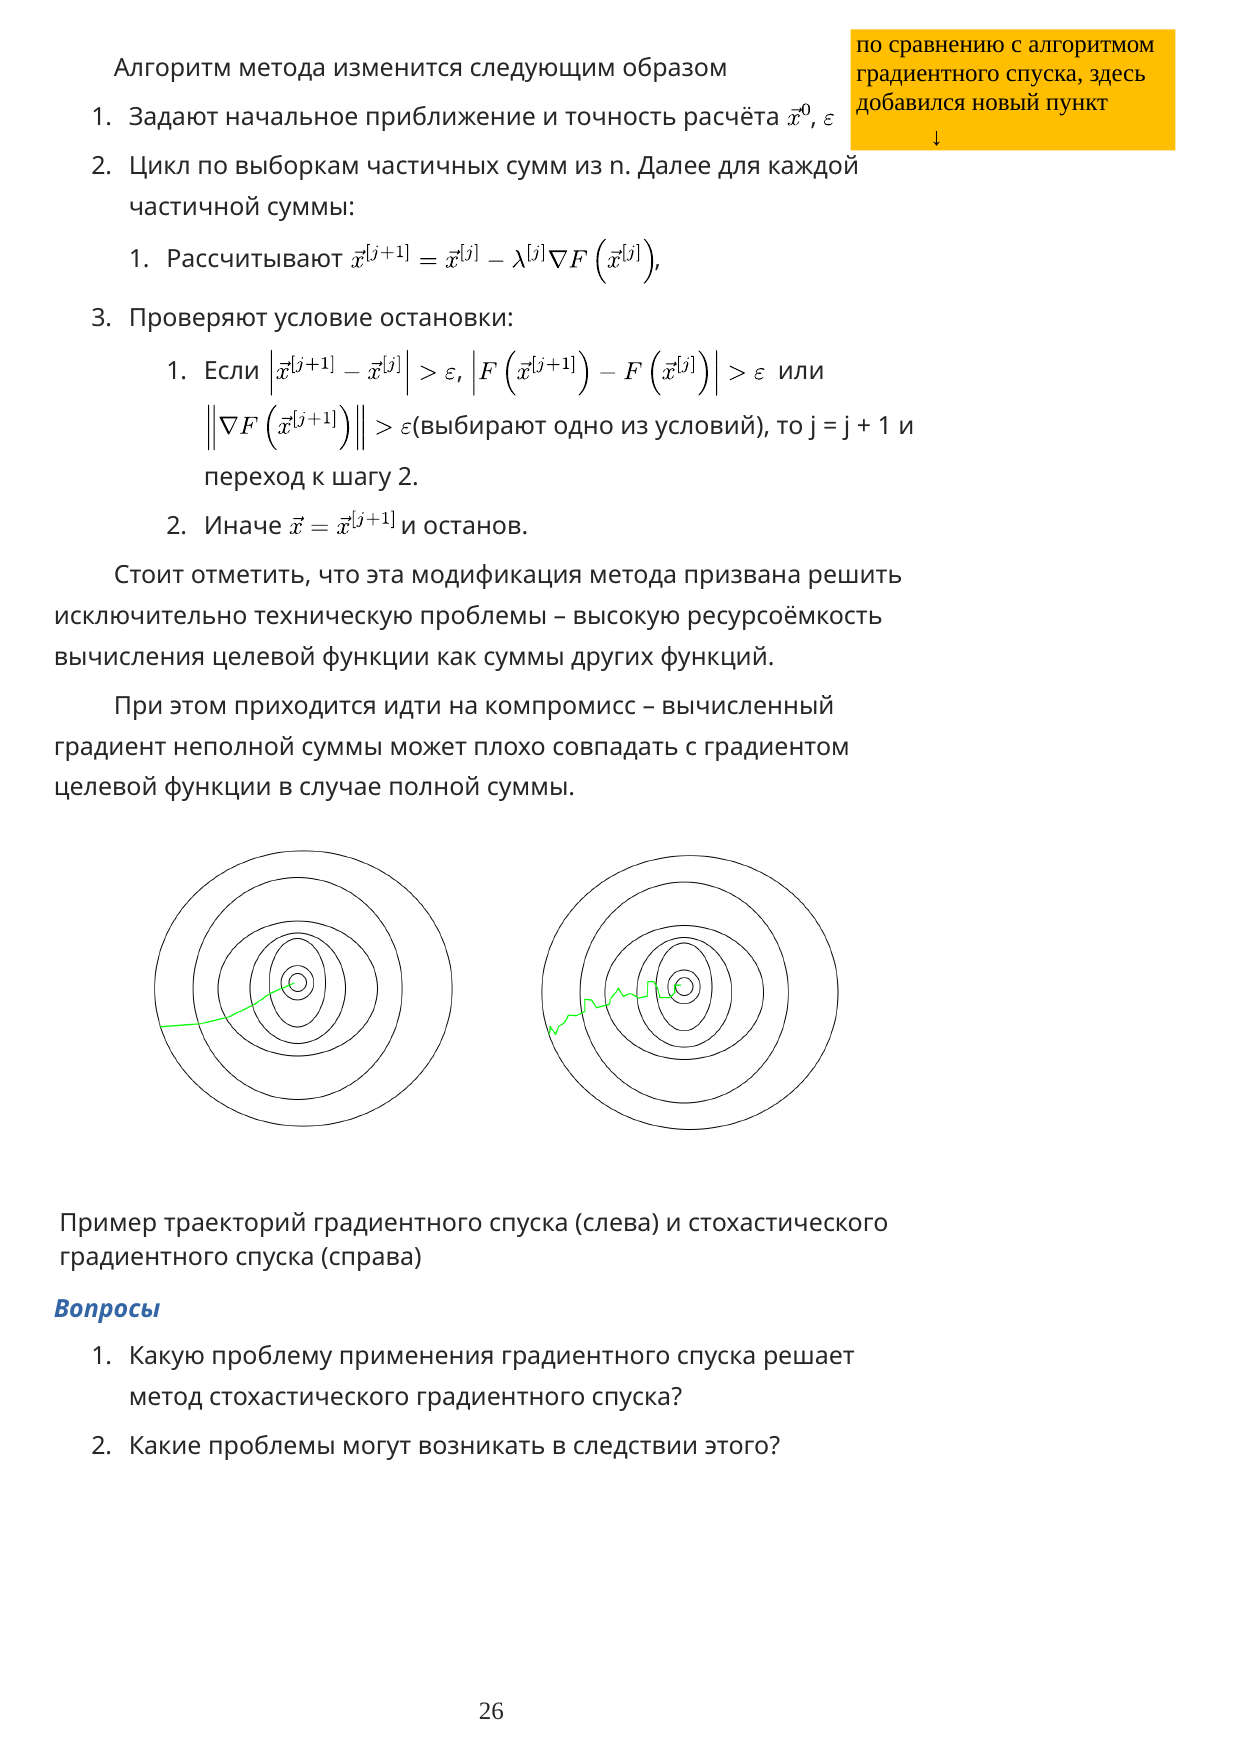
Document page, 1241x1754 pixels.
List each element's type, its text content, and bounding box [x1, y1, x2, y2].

list Проверяют условие остановки: [91, 300, 928, 334]
list Рассчитывают , [645, 238, 928, 284]
subtitle Вопросы [53, 1291, 928, 1325]
text Стоит отметить, что эта модификация метода призвана решить исключительно техническую проблемы – высокую ресурсоёмкость вычисления целевой функции как суммы других функций. [53, 557, 928, 672]
list Рассчитывают , [599, 238, 651, 284]
list Иначе и останов. [166, 507, 928, 541]
picture [127, 830, 479, 1160]
table_header [54, 818, 928, 1199]
table_cell Пример траекторий градиентного спуска (слева) и стохастического градиентного спуска (справа) [54, 1199, 928, 1279]
list Цикл по выборкам частичных сумм из n. Далее для каждой частичной суммы: [91, 148, 928, 223]
text Алгоритм метода изменится следующим образом [53, 49, 850, 83]
list Какую проблему применения градиентного спуска решает метод стохастического градиентного спуска? [91, 1338, 928, 1413]
list Какие проблемы могут возникать в следствии этого? [91, 1428, 928, 1462]
picture [522, 834, 857, 1163]
text При этом приходится идти на компромисс – вычисленный градиент неполной суммы может плохо совпадать с градиентом целевой функции в случае полной суммы. [53, 687, 928, 803]
list Рассчитывают , [128, 238, 604, 284]
list Задают начальное приближение и точность расчёта , [91, 99, 850, 133]
list Если , или (выбирают одно из условий), то j = j + 1 и переход к шагу 2. [166, 349, 928, 492]
